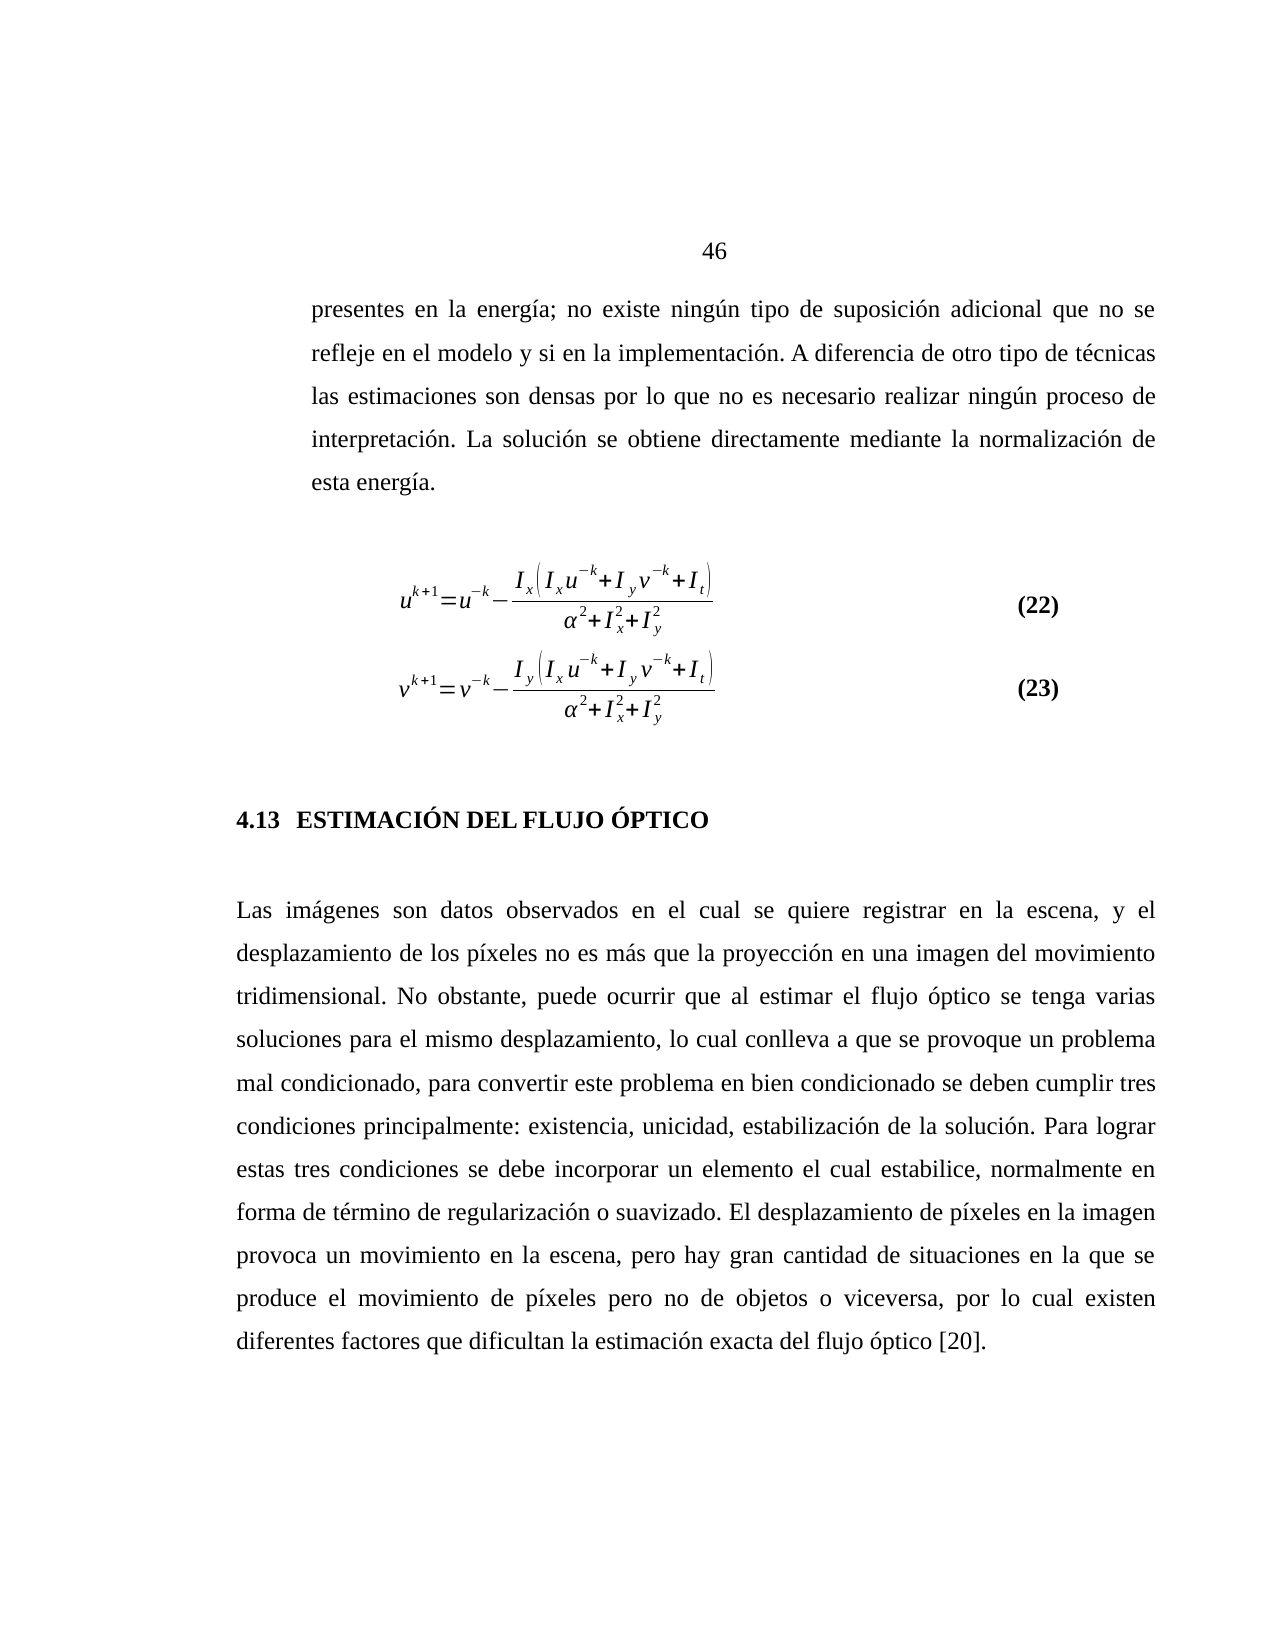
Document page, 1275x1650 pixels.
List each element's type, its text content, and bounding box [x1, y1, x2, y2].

subtitle ESTIMACIÓN DEL FLUJO ÓPTICO [236, 805, 1157, 833]
list presentes en la energía; no existe ningún tipo de suposición adicional que no se refleje en el modelo y si en la implementación. A diferencia de otro tipo de técnicas las estimaciones son densas por lo que no es necesario realizar ningún proceso de interpretación. La solución se obtiene directamente mediante la normalización de esta energía. [274, 294, 1157, 496]
table_cell [224, 649, 814, 726]
text Las imágenes son datos observados en el cual se quiere registrar en la escena, y el desplazamiento de los píxeles no es más que la proyección en una imagen del movimiento tridimensional. No obstante, puede ocurrir que al estimar el flujo óptico se tenga varias soluciones para el mismo desplazamiento, lo cual conlleva a que se provoque un problema mal condicionado, para convertir este problema en bien condicionado se deben cumplir tres condiciones principalmente: existencia, unicidad, estabilización de la solución. Para lograr estas tres condiciones se debe incorporar un elemento el cual estabilice, normalmente en forma de término de regularización o suavizado. El desplazamiento de píxeles en la imagen provoca un movimiento en la escena, pero hay gran cantidad de situaciones en la que se produce el movimiento de píxeles pero no de objetos o viceversa, por lo cual existen diferentes factores que dificultan la estimación exacta del flujo óptico [20]. [236, 895, 1157, 1355]
table_cell (23) [815, 649, 1187, 726]
table_header [224, 560, 814, 649]
table_header (22) [815, 560, 1187, 649]
